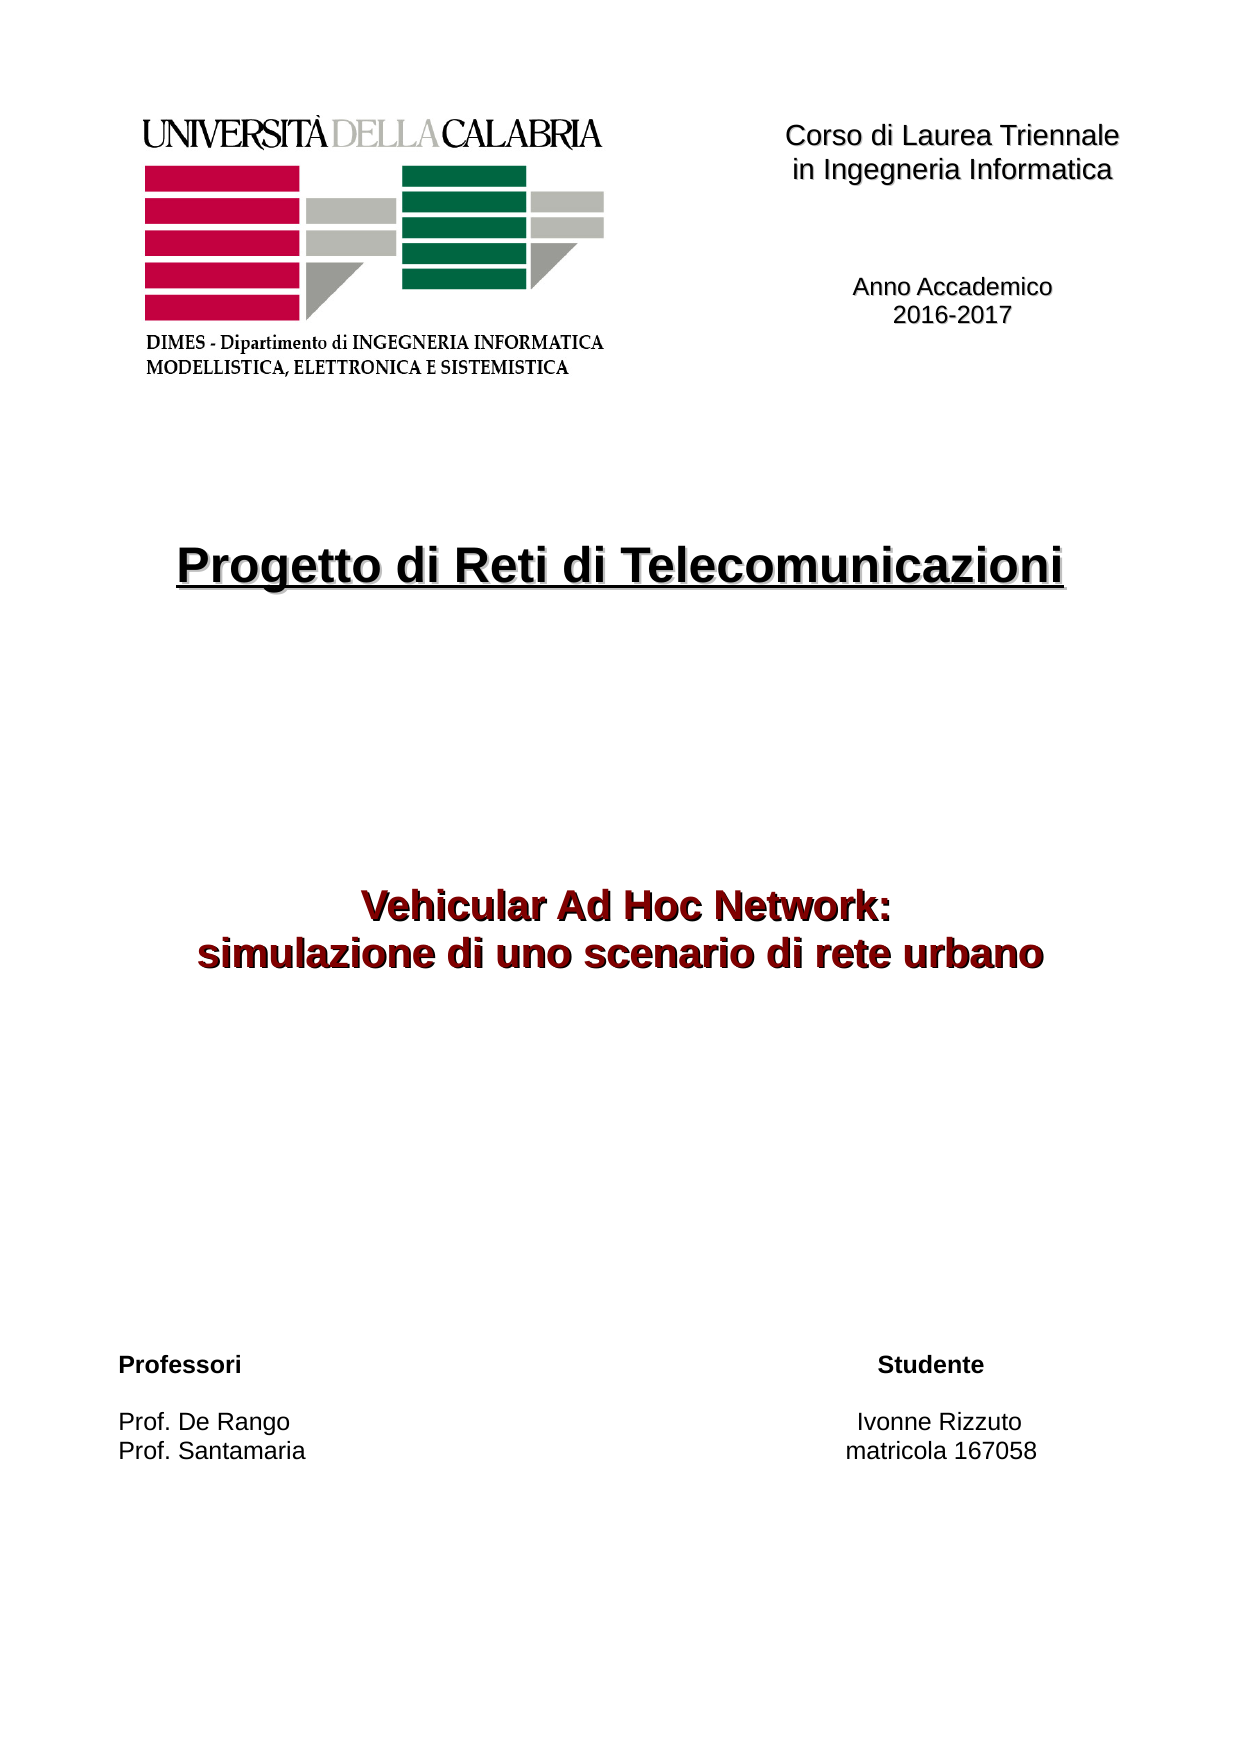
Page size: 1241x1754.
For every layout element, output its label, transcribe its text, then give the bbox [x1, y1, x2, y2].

text Prof. De Rango Ivonne Rizzuto [118, 1407, 1122, 1436]
text Anno Accademico [609, 271, 1122, 300]
text Progetto di Reti di Telecomunicazioni [118, 535, 1122, 592]
text Corso di Laurea Triennale in Ingegneria Informatica [609, 118, 1122, 185]
text Professori Studente [118, 1349, 1122, 1378]
text [118, 300, 141, 329]
picture [141, 115, 609, 377]
text Prof. Santamaria matricola 167058 [118, 1436, 1122, 1464]
text Vehicular Ad Hoc Network: [118, 880, 1122, 928]
text [118, 271, 141, 300]
text [118, 118, 141, 185]
text 2016-2017 [609, 300, 1122, 329]
text simulazione di uno scenario di rete urbano [118, 928, 1122, 976]
